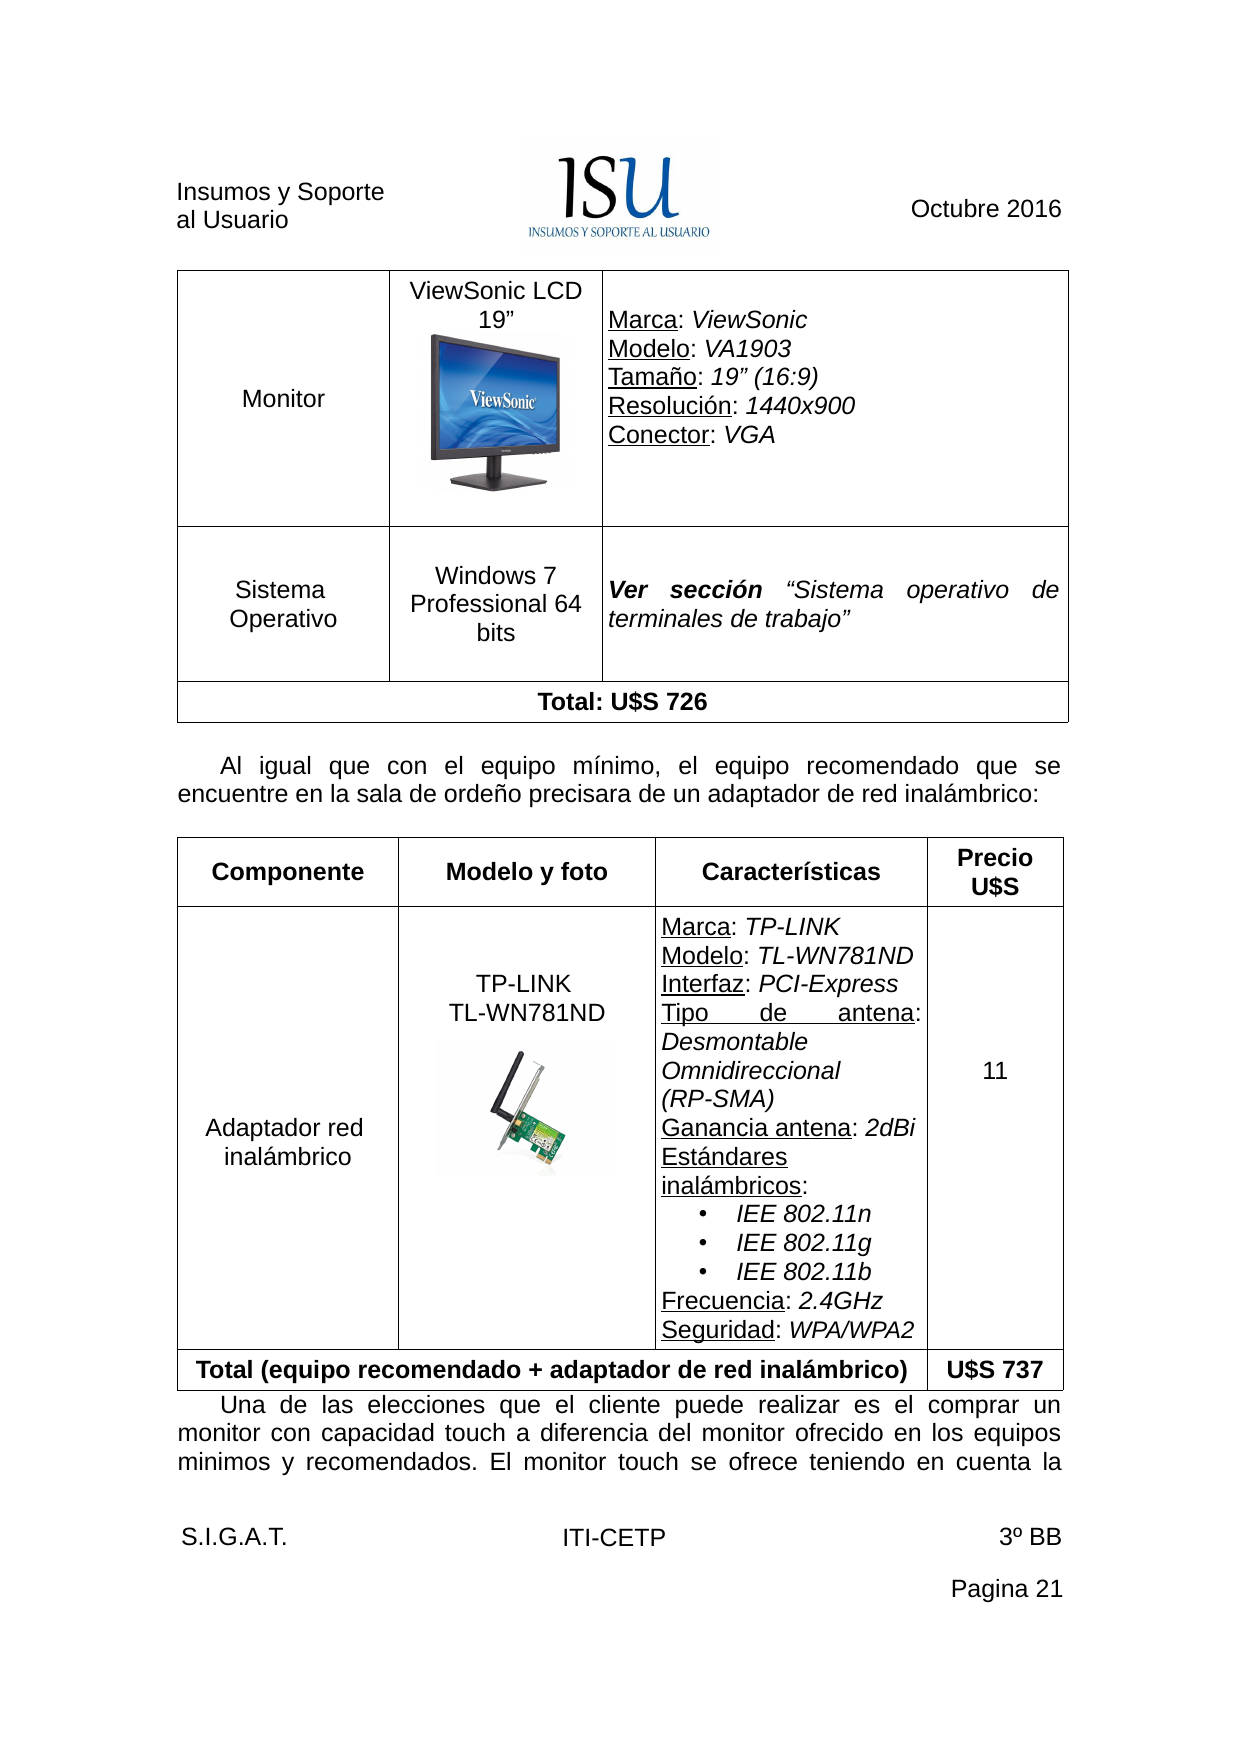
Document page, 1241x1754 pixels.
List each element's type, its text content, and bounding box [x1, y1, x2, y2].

text Al igual que con el equipo mínimo, el equipo recomendado que se encuentre en la sala de ordeño precisara de un adaptador de red inalámbrico: [177, 751, 1063, 808]
table_cell U$S 737 [928, 1350, 1063, 1389]
table_cell Total: U$S 726 [178, 682, 1068, 722]
picture [517, 138, 723, 252]
table_cell Ver sección “Sistema operativo de terminales de trabajo” [603, 527, 1068, 681]
table_cell [390, 334, 602, 526]
table_cell ViewSonic LCD 19” [390, 271, 602, 333]
table_header Componente [178, 838, 398, 906]
table_header Precio U$S [928, 838, 1063, 906]
table_cell Adaptador red inalámbrico [178, 907, 398, 1349]
text Una de las elecciones que el cliente puede realizar es el comprar un monitor con capacidad touch a diferencia del monitor ofrecido en los equipos minimos y recomendados. El monitor touch se ofrece teniendo en cuenta la [177, 1391, 1063, 1476]
table_cell Total (equipo recomendado + adaptador de red inalámbrico) [178, 1350, 927, 1389]
table_header Características [656, 838, 927, 906]
table_cell 11 [928, 907, 1063, 1349]
table_cell TP-LINK TL-WN781ND [399, 907, 655, 1349]
picture [416, 333, 575, 492]
table_cell Monitor [178, 271, 389, 526]
table_cell Windows 7 Professional 64 bits [390, 527, 602, 681]
table_cell Sistema Operativo [178, 527, 389, 681]
table_cell Marca: TP-LINK Modelo: TL-WN781ND Interfaz: PCI-Express Tipo de antena: Desmontable Omnidireccional (RP-SMA) Ganancia antena: 2dBi Estándares inalámbricos: IEE 802.11n IEE 802.11g IEE 802.11b Frecuencia: 2.4GHz Seguridad: WPA/WPA2 [656, 907, 927, 1349]
picture [436, 1039, 618, 1176]
table_header Modelo y foto [399, 838, 655, 906]
table_cell Marca: ViewSonic Modelo: VA1903 Tamaño: 19” (16:9) Resolución: 1440x900 Conector: VGA [603, 271, 1068, 526]
